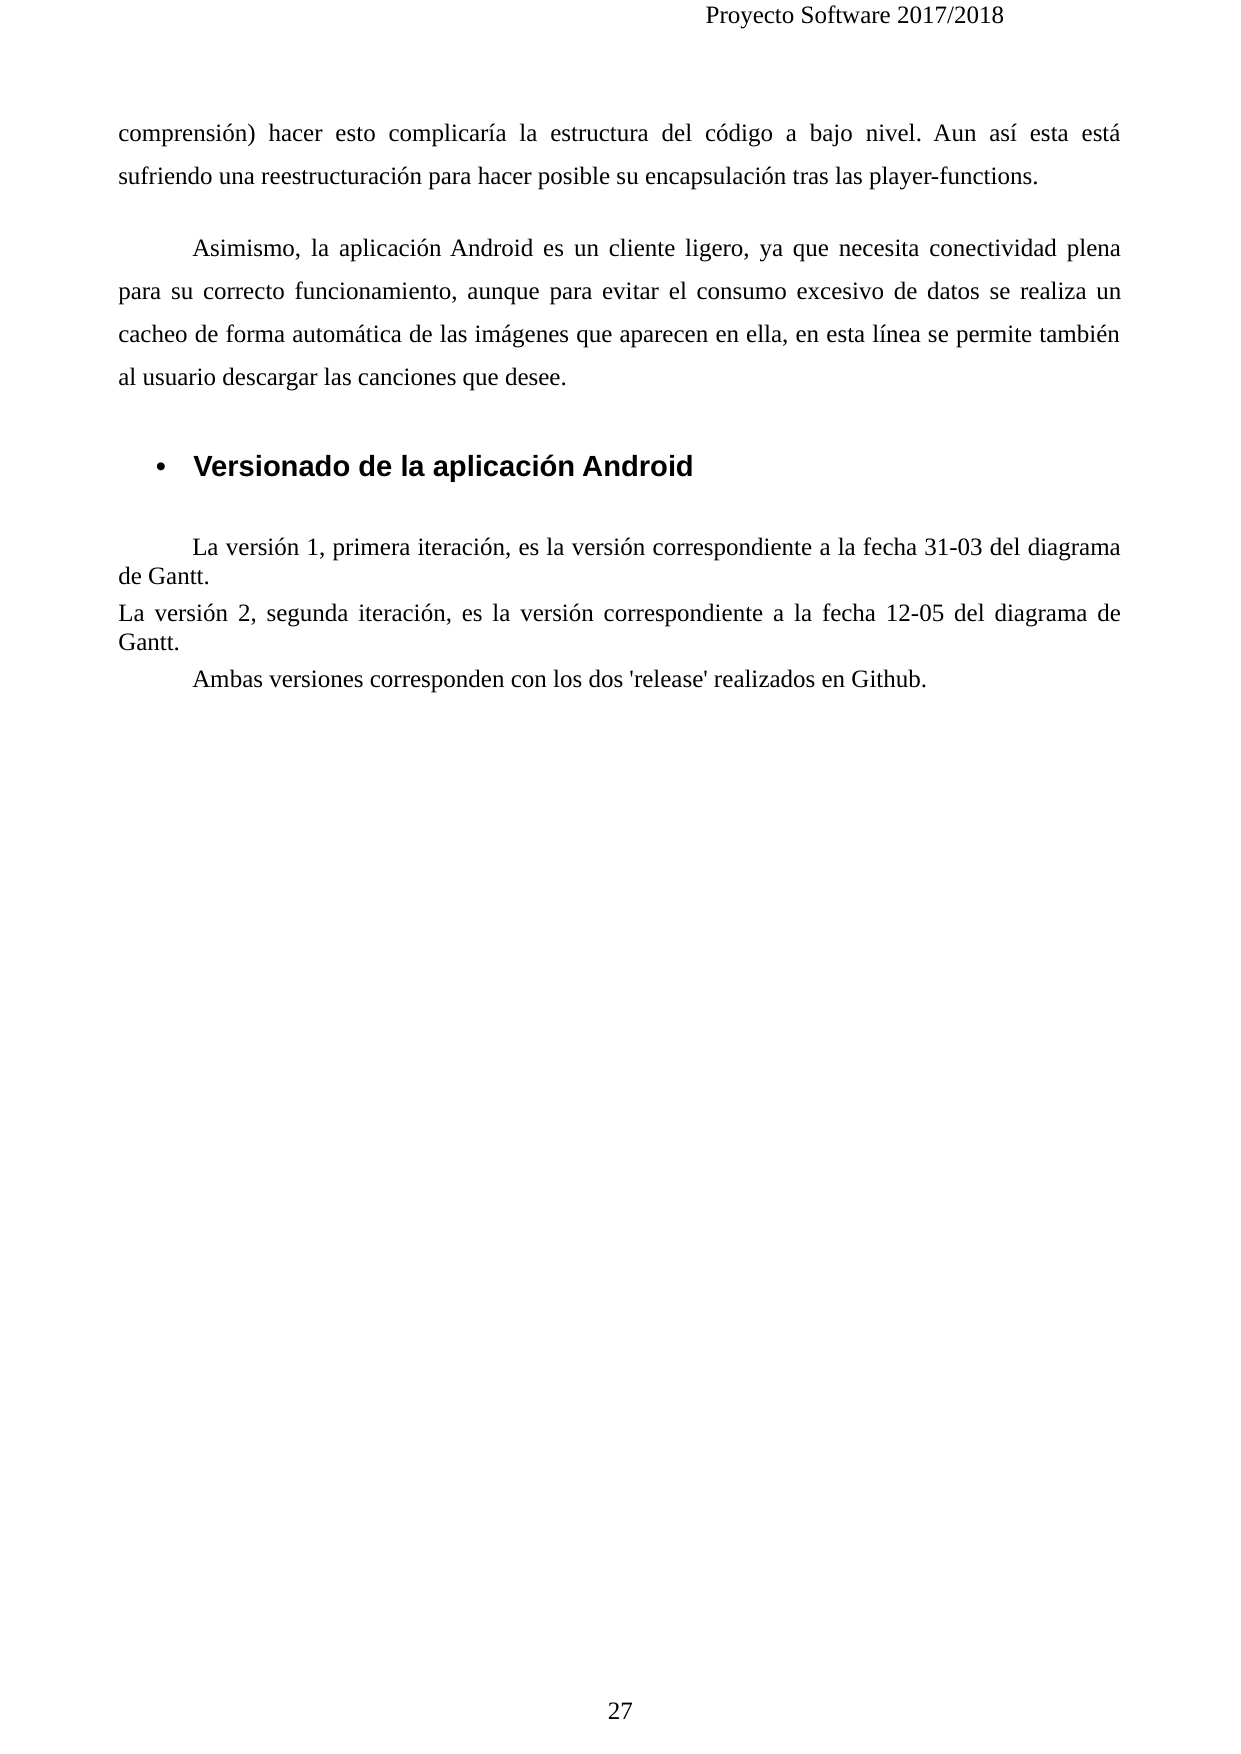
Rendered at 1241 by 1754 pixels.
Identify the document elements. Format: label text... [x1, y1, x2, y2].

subtitle Versionado de la aplicación Android [156, 449, 1122, 482]
text La versión 1, primera iteración, es la versión correspondiente a la fecha 31-03 del diagrama de Gantt. [118, 532, 1122, 589]
text Asimismo, la aplicación Android es un cliente ligero, ya que necesita conectividad plena para su correcto funcionamiento, aunque para evitar el consumo excesivo de datos se realiza un cacheo de forma automática de las imágenes que aparecen en ella, en esta línea se permite también al usuario descargar las canciones que desee. [118, 233, 1122, 391]
text La versión 2, segunda iteración, es la versión correspondiente a la fecha 12-05 del diagrama de Gantt. [118, 598, 1122, 655]
text Ambas versiones corresponden con los dos 'release' realizados en Github. [118, 664, 1122, 692]
text comprensión) hacer esto complicaría la estructura del código a bajo nivel. Aun así esta está sufriendo una reestructuración para hacer posible su encapsulación tras las player-functions. [118, 118, 1122, 190]
